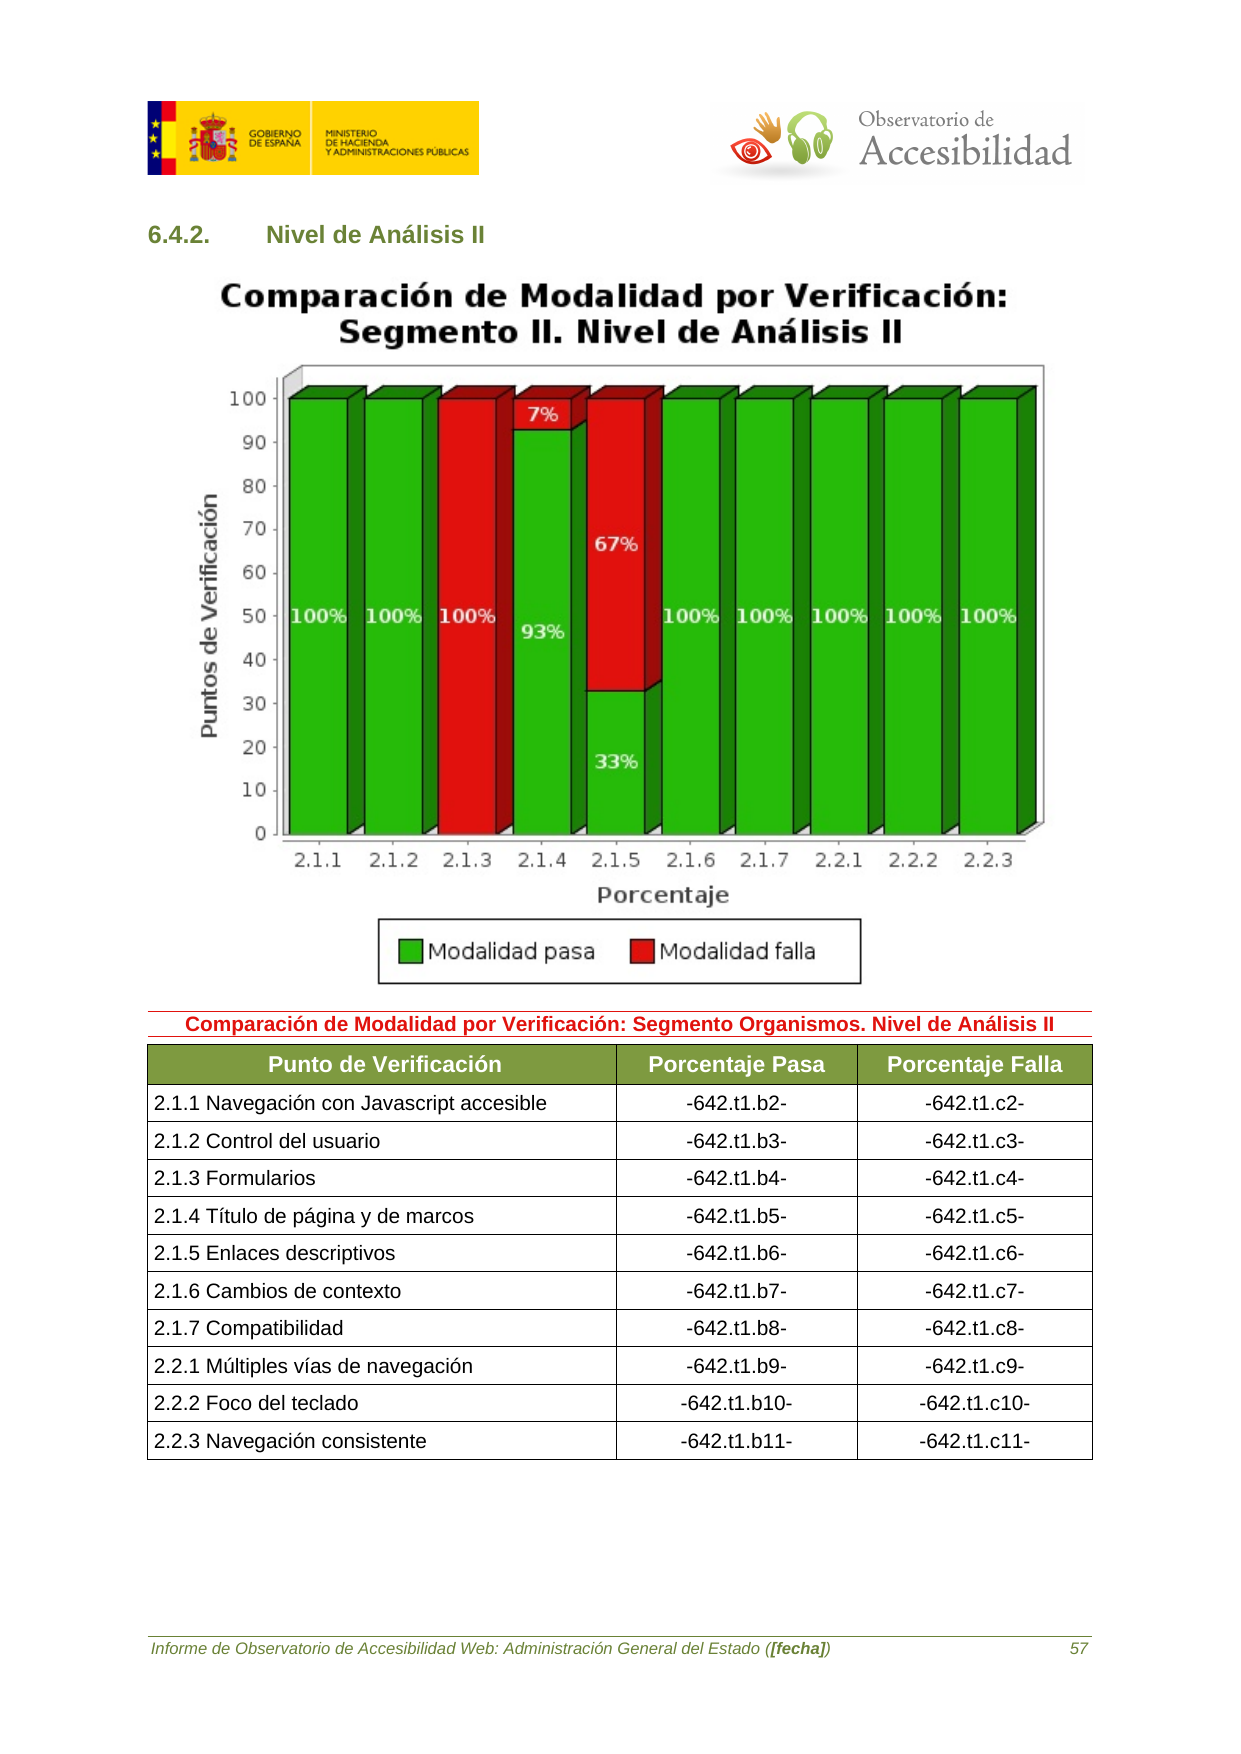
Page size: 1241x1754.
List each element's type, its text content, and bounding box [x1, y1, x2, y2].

table_cell -642.t1.b8- [617, 1310, 857, 1346]
table_cell -642.t1.c4- [858, 1160, 1092, 1196]
picture [147, 101, 479, 175]
table_cell 2.1.3 Formularios [148, 1160, 616, 1196]
table_cell -642.t1.c5- [858, 1197, 1092, 1234]
table_cell 2.1.4 Título de página y de marcos [148, 1197, 616, 1234]
table_cell -642.t1.c6- [858, 1235, 1092, 1271]
table_cell -642.t1.c10- [858, 1385, 1092, 1421]
table_cell -642.t1.b4- [617, 1160, 857, 1196]
table_cell -642.t1.b2- [617, 1085, 857, 1121]
table_cell 2.1.6 Cambios de contexto [148, 1272, 616, 1309]
table_cell 2.2.2 Foco del teclado [148, 1385, 616, 1421]
table_cell -642.t1.c2- [858, 1085, 1092, 1121]
table_cell -642.t1.c3- [858, 1122, 1092, 1159]
table_cell -642.t1.c9- [858, 1347, 1092, 1384]
table_cell -642.t1.b9- [617, 1347, 857, 1384]
table_cell -642.t1.b5- [617, 1197, 857, 1234]
table_cell -642.t1.b3- [617, 1122, 857, 1159]
table_cell -642.t1.b6- [617, 1235, 857, 1271]
text Comparación de Modalidad por Verificación: Segmento Organismos. Nivel de Análisis II [148, 1012, 1092, 1036]
table_cell -642.t1.b10- [617, 1385, 857, 1421]
subtitle Nivel de Análisis II [148, 220, 1092, 248]
table_header Punto de Verificación [148, 1045, 616, 1084]
table_cell 2.1.7 Compatibilidad [148, 1310, 616, 1346]
table_header Porcentaje Pasa [617, 1045, 857, 1084]
picture [178, 276, 1062, 986]
table_cell -642.t1.c8- [858, 1310, 1092, 1346]
picture [710, 102, 1086, 185]
table_cell 2.1.5 Enlaces descriptivos [148, 1235, 616, 1271]
table_cell 2.1.1 Navegación con Javascript accesible [148, 1085, 616, 1121]
table_header Porcentaje Falla [858, 1045, 1092, 1084]
table_cell -642.t1.b11- [617, 1422, 857, 1459]
table_cell 2.1.2 Control del usuario [148, 1122, 616, 1159]
table_cell -642.t1.b7- [617, 1272, 857, 1309]
table_cell 2.2.1 Múltiples vías de navegación [148, 1347, 616, 1384]
table_cell -642.t1.c7- [858, 1272, 1092, 1309]
table_cell 2.2.3 Navegación consistente [148, 1422, 616, 1459]
table_cell -642.t1.c11- [858, 1422, 1092, 1459]
